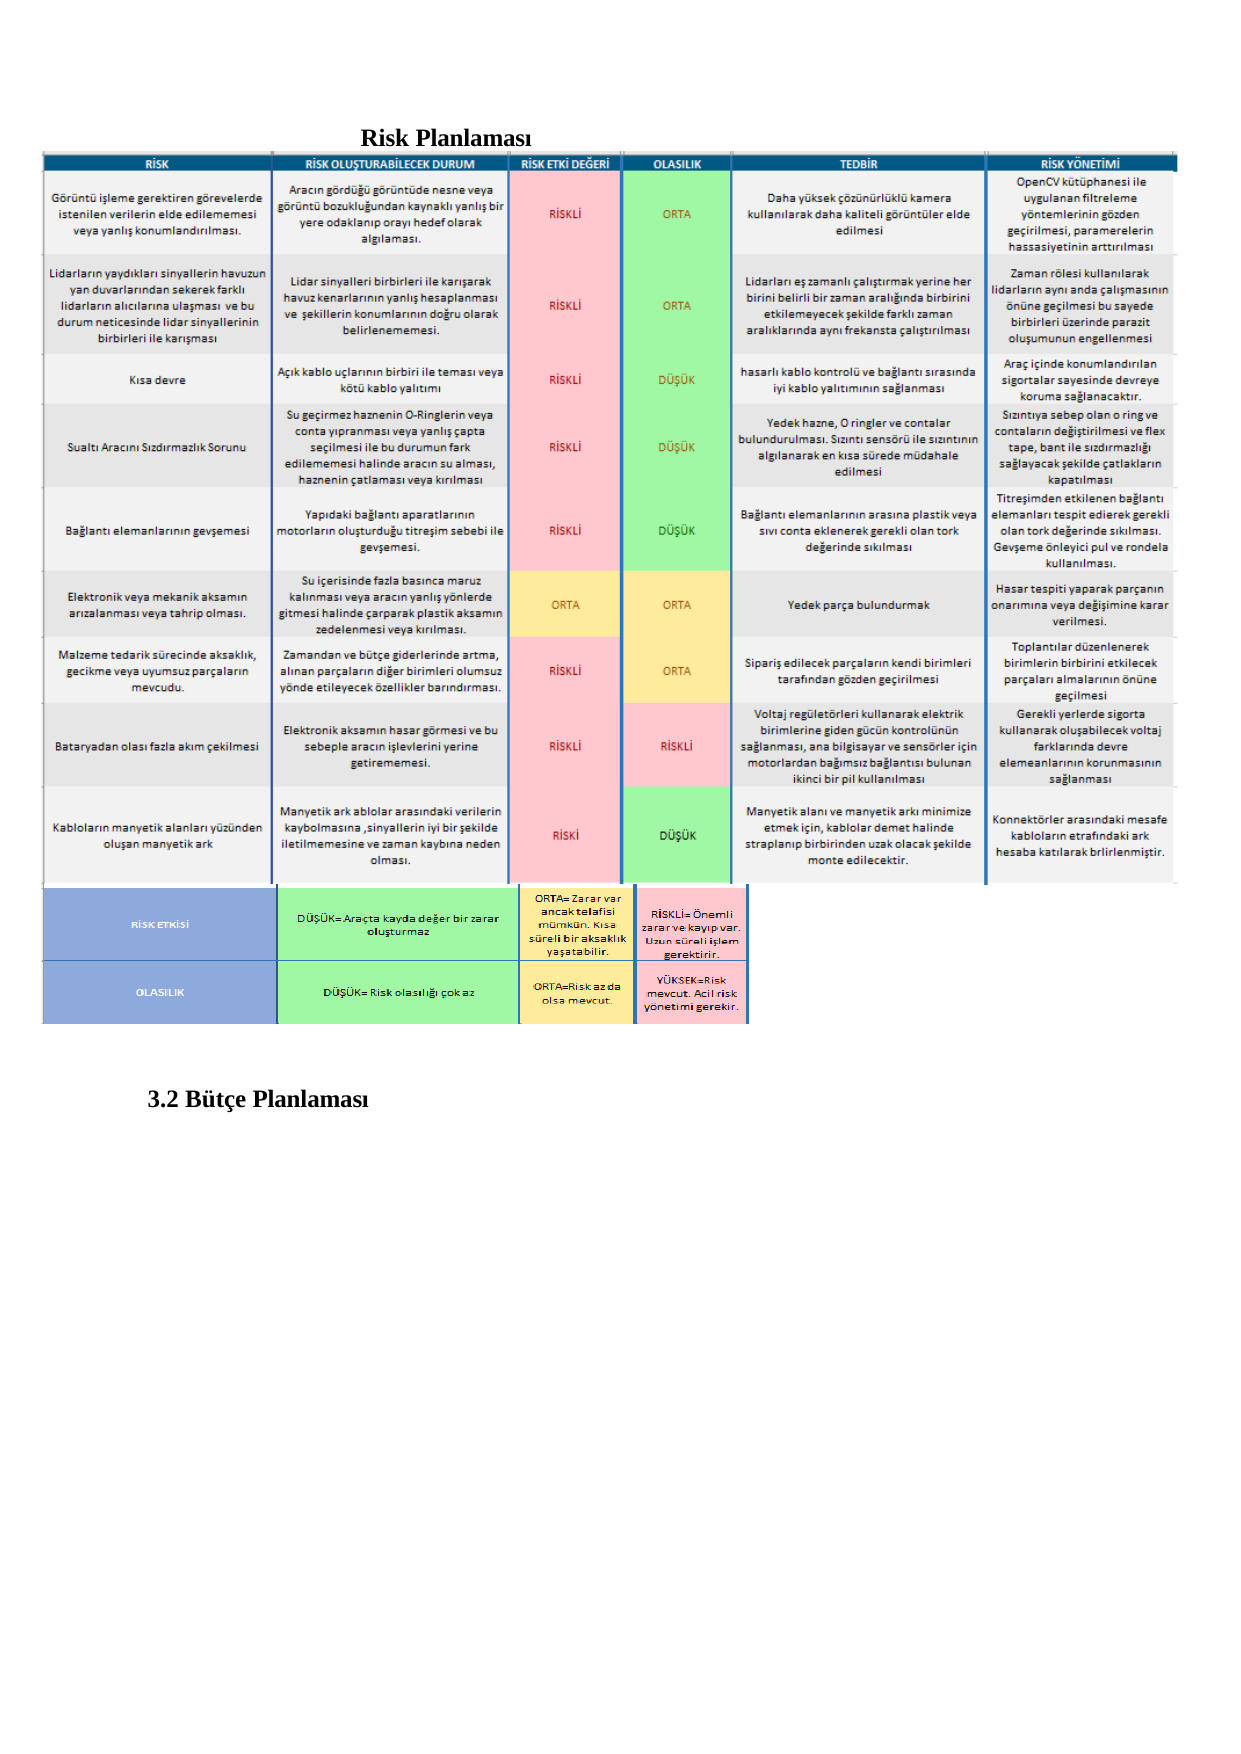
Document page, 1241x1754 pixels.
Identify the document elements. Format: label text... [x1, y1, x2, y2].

picture [1043, 161, 1064, 168]
subtitle Bütçe Planlaması [147, 1084, 1198, 1113]
picture [1067, 161, 1076, 168]
picture [41, 151, 1178, 1024]
picture [1097, 161, 1119, 168]
picture [1079, 161, 1093, 168]
subtitle Risk Planlaması [42, 123, 1198, 1023]
